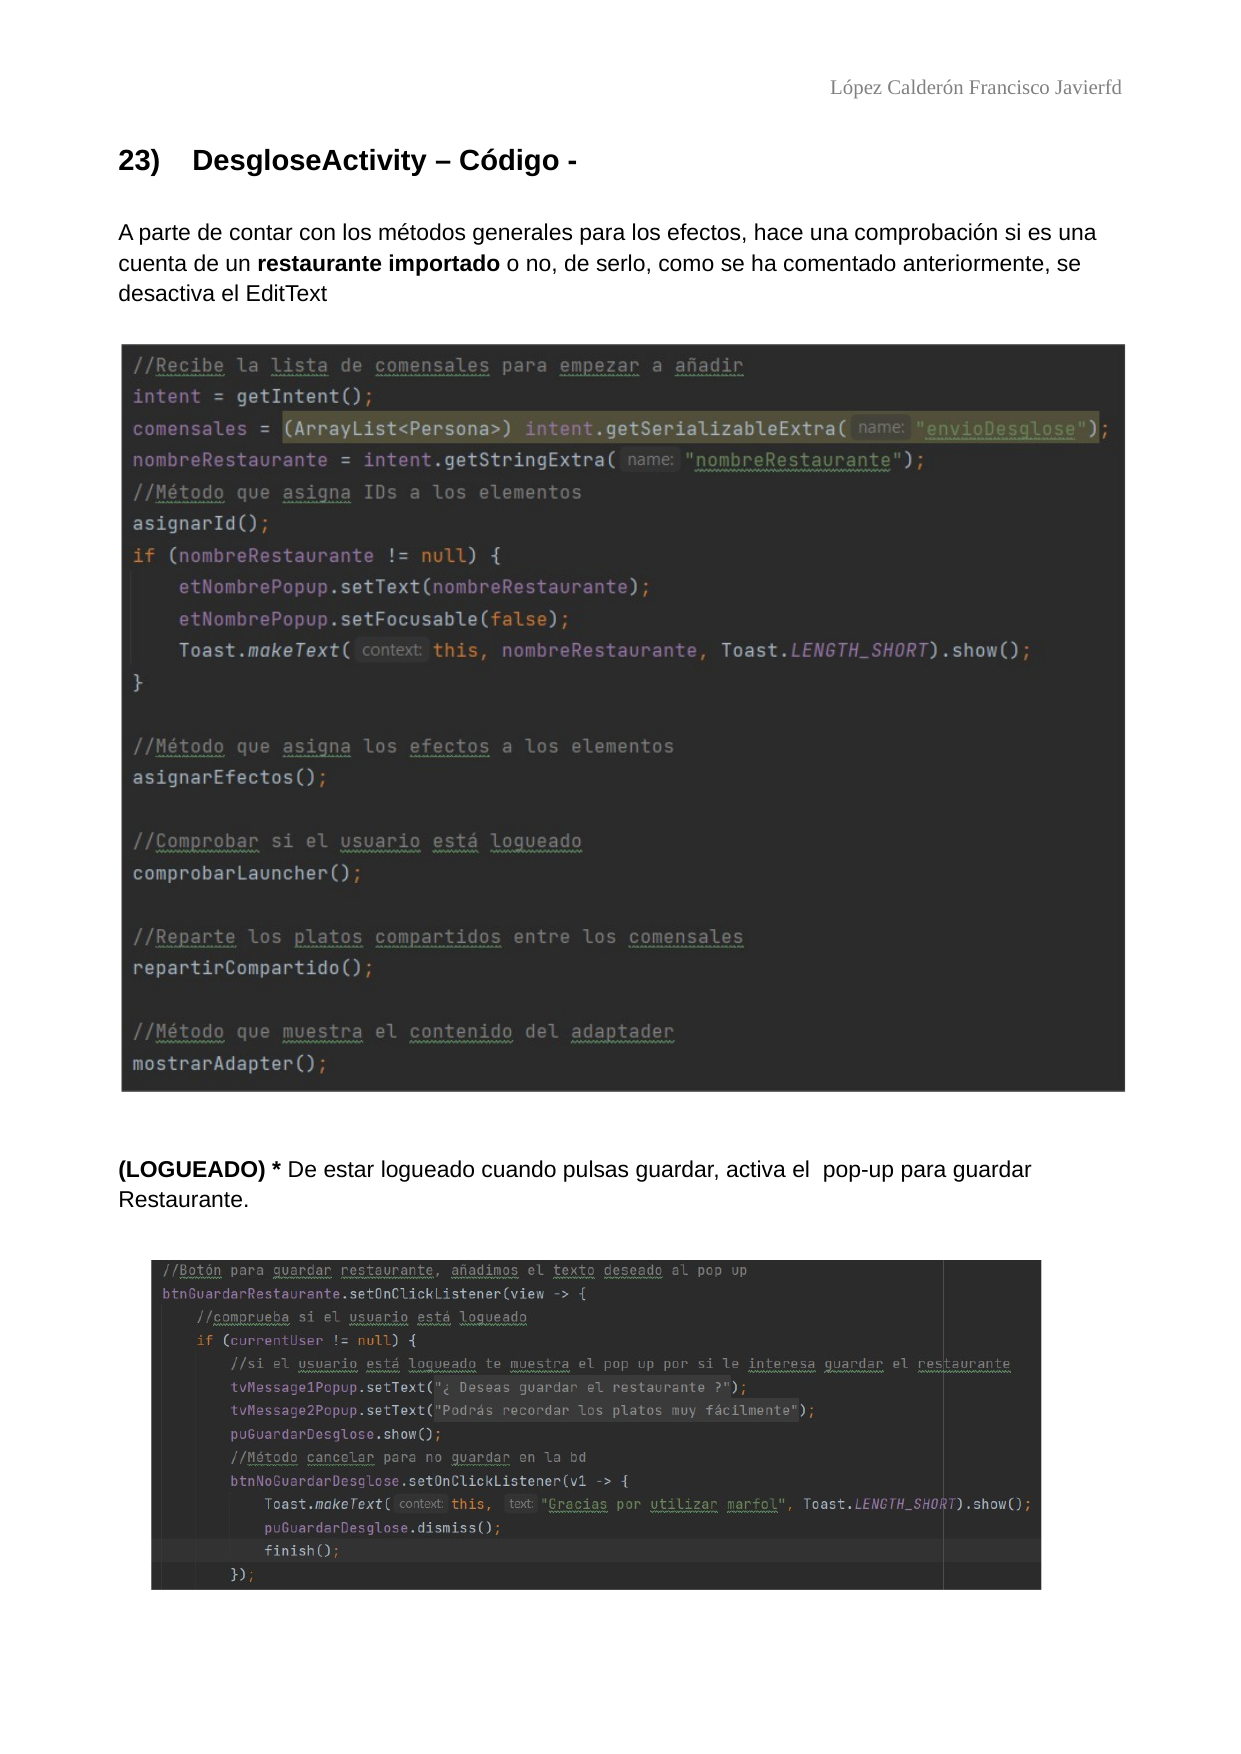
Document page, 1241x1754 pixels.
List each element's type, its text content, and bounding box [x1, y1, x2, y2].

picture [121, 344, 1126, 1092]
text A parte de contar con los métodos generales para los efectos, hace una comprobación si es una cuenta de un restaurante importado o no, de serlo, como se ha comentado anteriormente, se desactiva el EditText [118, 219, 1122, 306]
text (LOGUEADO) * De estar logueado cuando pulsas guardar, activa el pop-up para guardar Restaurante. [118, 1156, 1122, 1212]
picture [151, 1260, 1042, 1590]
subtitle DesgloseActivity – Código - [118, 143, 1122, 177]
